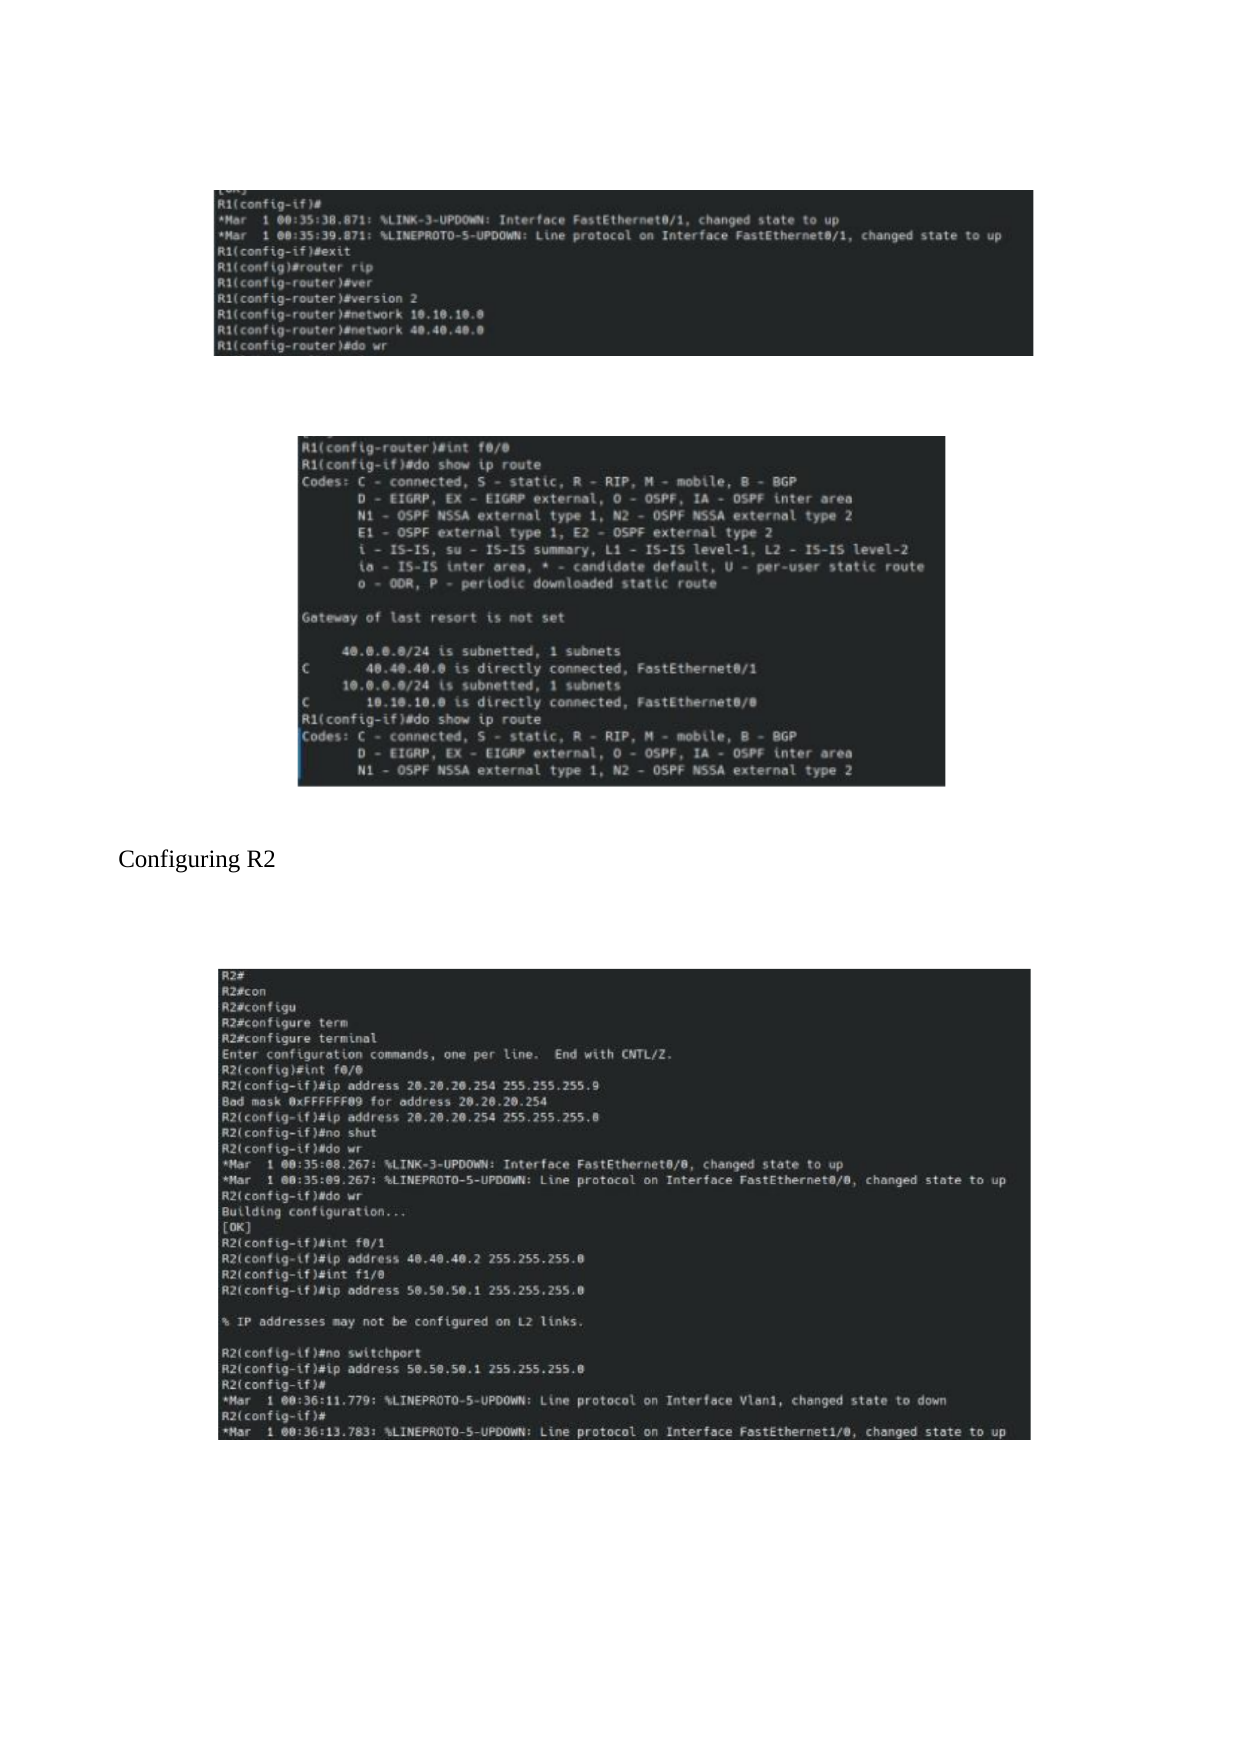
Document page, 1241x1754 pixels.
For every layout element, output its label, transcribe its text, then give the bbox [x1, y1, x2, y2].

picture [206, 190, 645, 356]
picture [294, 570, 548, 788]
picture [209, 968, 1031, 1440]
text Configuring R2 [118, 844, 1122, 873]
